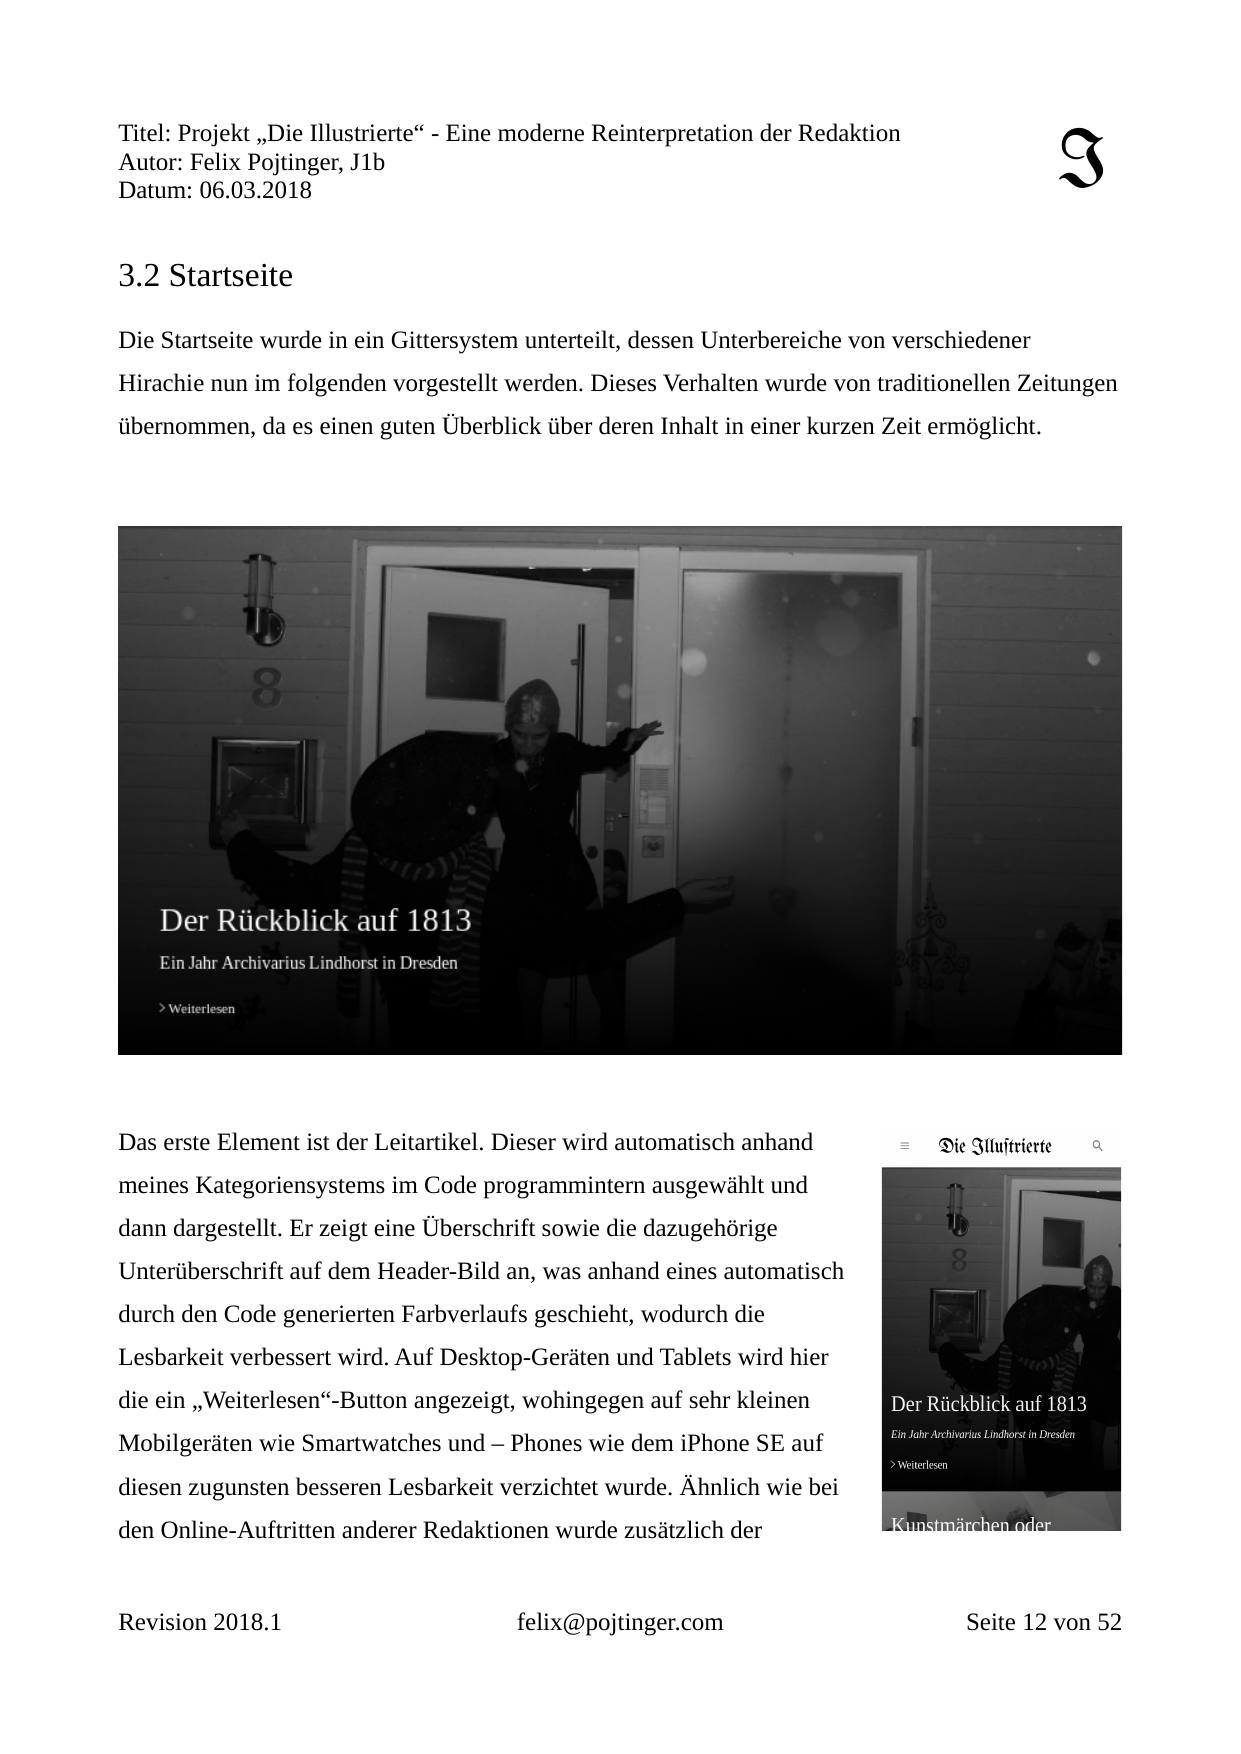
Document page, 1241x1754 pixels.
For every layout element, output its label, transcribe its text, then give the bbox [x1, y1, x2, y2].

picture [118, 526, 1123, 1055]
subtitle 3.2 Startseite [118, 255, 1122, 293]
text Die Startseite wurde in ein Gittersystem unterteilt, dessen Unterbereiche von verschiedener Hirachie nun im folgenden vorgestellt werden. Dieses Verhalten wurde von traditionellen Zeitungen übernommen, da es einen guten Überblick über deren Inhalt in einer kurzen Zeit ermöglicht. [118, 325, 1122, 440]
picture [881, 1126, 1122, 1531]
picture [1046, 120, 1120, 194]
text Das erste Element ist der Leitartikel. Dieser wird automatisch anhand meines Kategoriensystems im Code programmintern ausgewählt und dann dargestellt. Er zeigt eine Überschrift sowie die dazugehörige Unterüberschrift auf dem Header-Bild an, was anhand eines automatisch durch den Code generierten Farbverlaufs geschieht, wodurch die Lesbarkeit verbessert wird. Auf Desktop-Geräten und Tablets wird hier die ein „Weiterlesen“-Button angezeigt, wohingegen auf sehr kleinen Mobilgeräten wie Smartwatches und – Phones wie dem iPhone SE auf diesen zugunsten besseren Lesbarkeit verzichtet wurde. Ähnlich wie bei den Online-Auftritten anderer Redaktionen wurde zusätzlich der [118, 1127, 1122, 1543]
